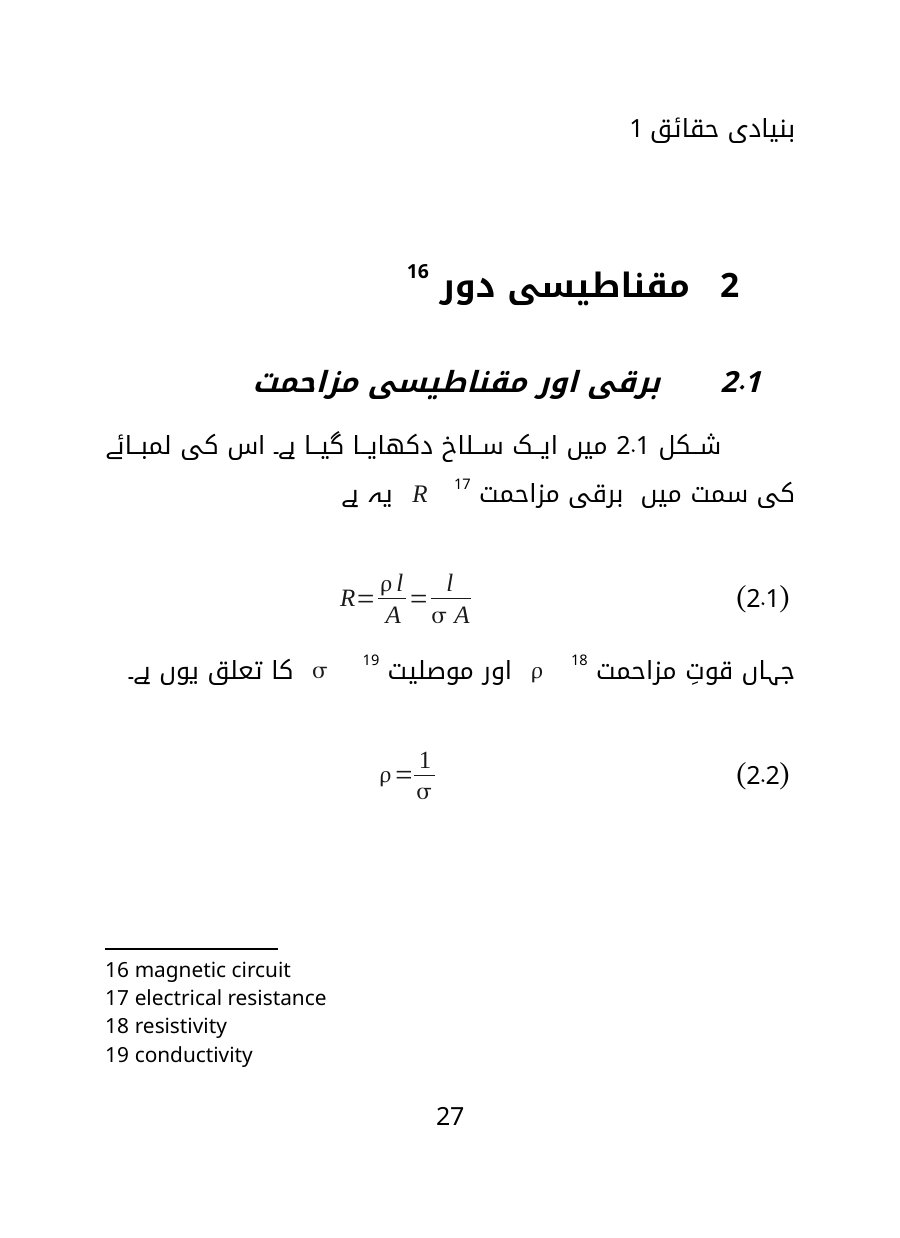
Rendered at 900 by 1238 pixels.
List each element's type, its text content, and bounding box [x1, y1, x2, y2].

text شکل 2.1 میں ایک سلاخ دکھایا گیا ہے۔ اس کی لمبائے کی سمت میں برقی مزاحمت یہ ہے [105, 423, 795, 518]
subtitle برقی اور مقناطیسی مزاحمت [105, 355, 720, 410]
table_header (2.2) [718, 741, 795, 824]
text conductivity [105, 1040, 795, 1068]
text electrical resistance [105, 983, 795, 1012]
table_header [105, 741, 718, 824]
table_header (2.1) [697, 564, 795, 647]
text جہاں قوتِ مزاحمت اور موصلیت کا تعلق یوں ہے۔ [105, 647, 795, 694]
text resistivity [105, 1012, 795, 1040]
subtitle مقناطیسی دور [105, 254, 720, 318]
table_header [105, 564, 697, 647]
list magnetic circuit [105, 955, 795, 983]
